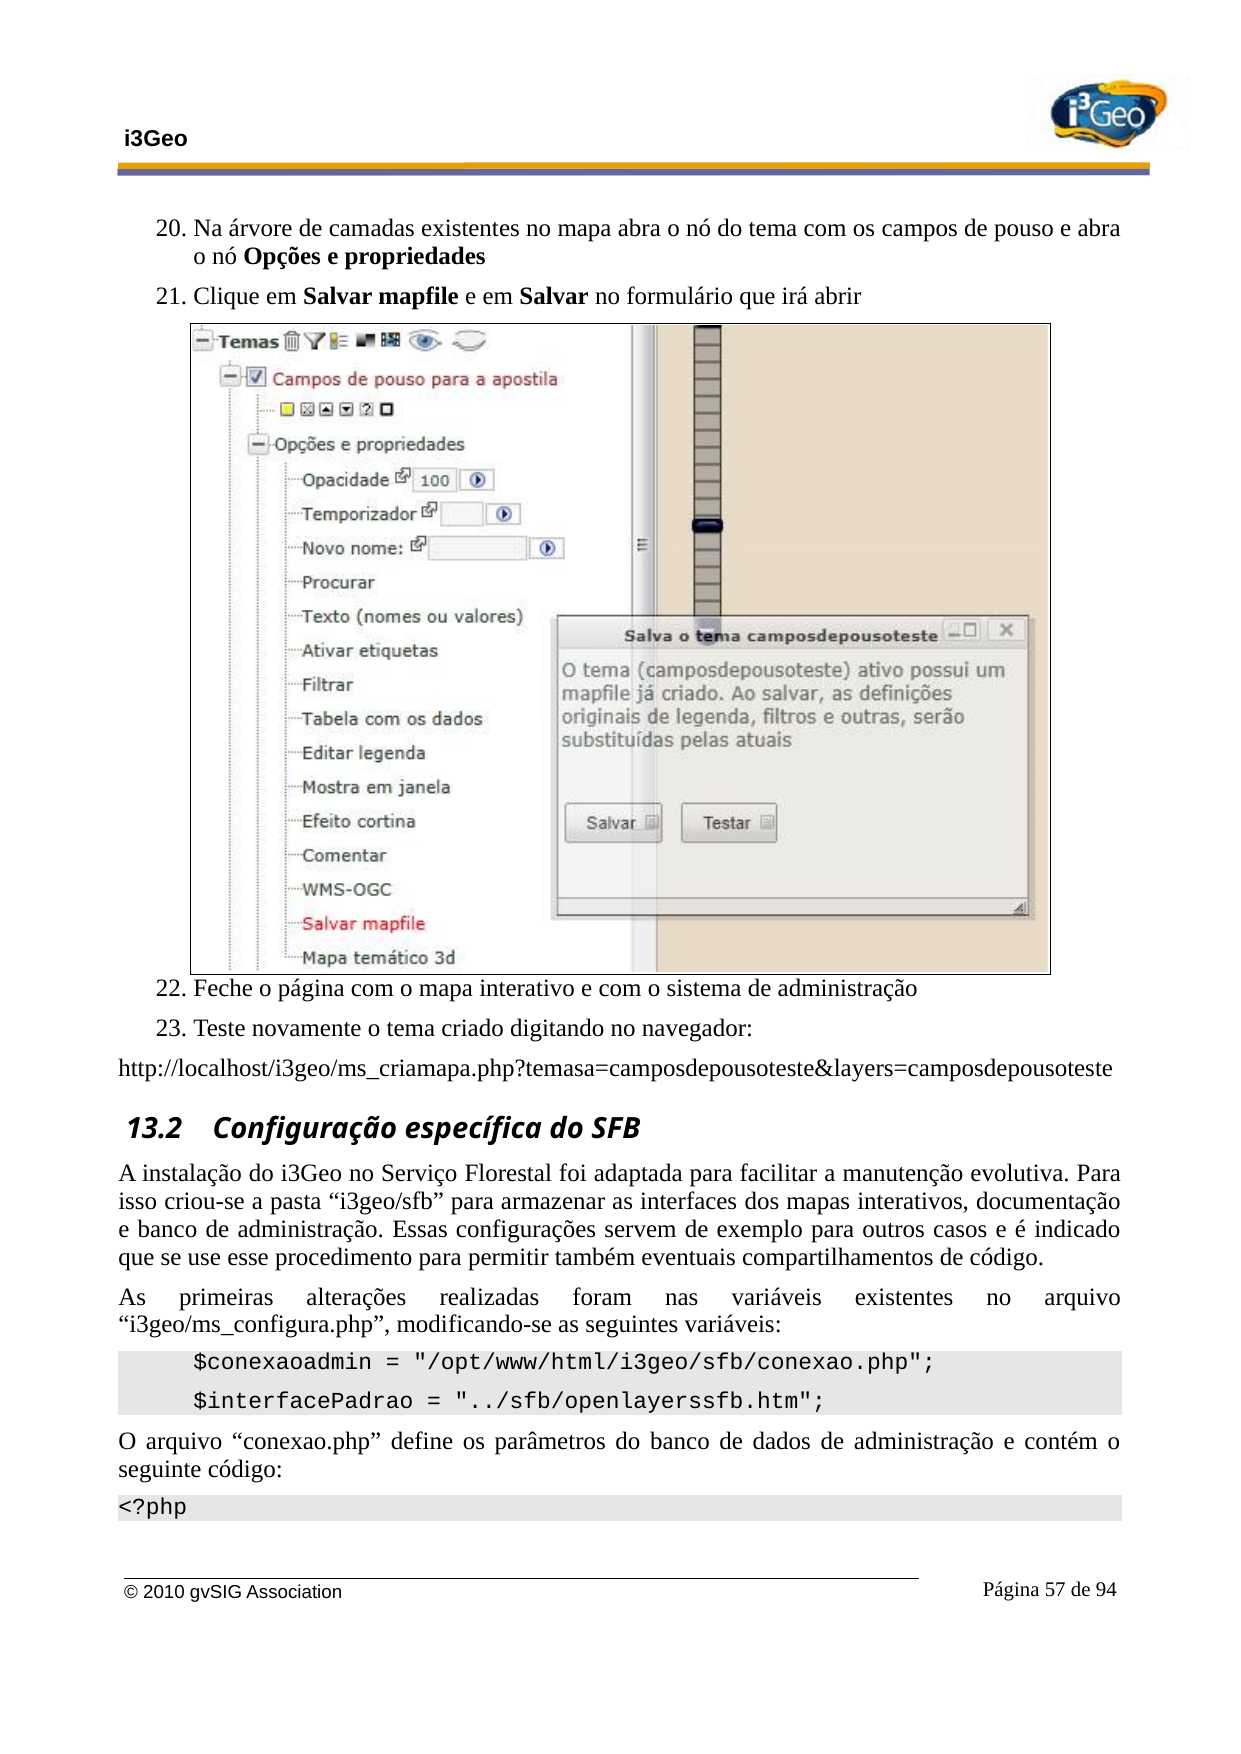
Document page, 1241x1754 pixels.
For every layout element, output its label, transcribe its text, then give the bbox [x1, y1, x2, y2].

text http://localhost/i3geo/ms_criamapa.php?temasa=camposdepousoteste&layers=camposdepousoteste [118, 1054, 1122, 1082]
text A instalação do i3Geo no Serviço Florestal foi adaptada para facilitar a manutenção evolutiva. Para isso criou-se a pasta “i3geo/sfb” para armazenar as interfaces dos mapas interativos, documentação e banco de administração. Essas configurações servem de exemplo para outros casos e é indicado que se use esse procedimento para permitir também eventuais compartilhamentos de código. [118, 1159, 1122, 1270]
list Na árvore de camadas existentes no mapa abra o nó do tema com os campos de pouso e abra o nó Opções e propriedades [156, 214, 1122, 270]
text $conexaoadmin = "/opt/www/html/i3geo/sfb/conexao.php"; [118, 1351, 1122, 1377]
text O arquivo “conexao.php” define os parâmetros do banco de dados de administração e contém o seguinte código: [118, 1427, 1122, 1483]
picture [1025, 74, 1191, 151]
text <?php [118, 1495, 1122, 1521]
picture [192, 325, 1048, 972]
subtitle Configuração específica do SFB [118, 1107, 1122, 1147]
text $interfacePadrao = "../sfb/openlayerssfb.htm"; [118, 1389, 1122, 1415]
list Clique em Salvar mapfile e em Salvar no formulário que irá abrir [156, 282, 1122, 310]
list Teste novamente o tema criado digitando no navegador: [156, 1014, 1122, 1042]
list Feche o página com o mapa interativo e com o sistema de administração [156, 323, 1122, 1002]
text As primeiras alterações realizadas foram nas variáveis existentes no arquivo “i3geo/ms_configura.php”, modificando-se as seguintes variáveis: [118, 1283, 1122, 1338]
